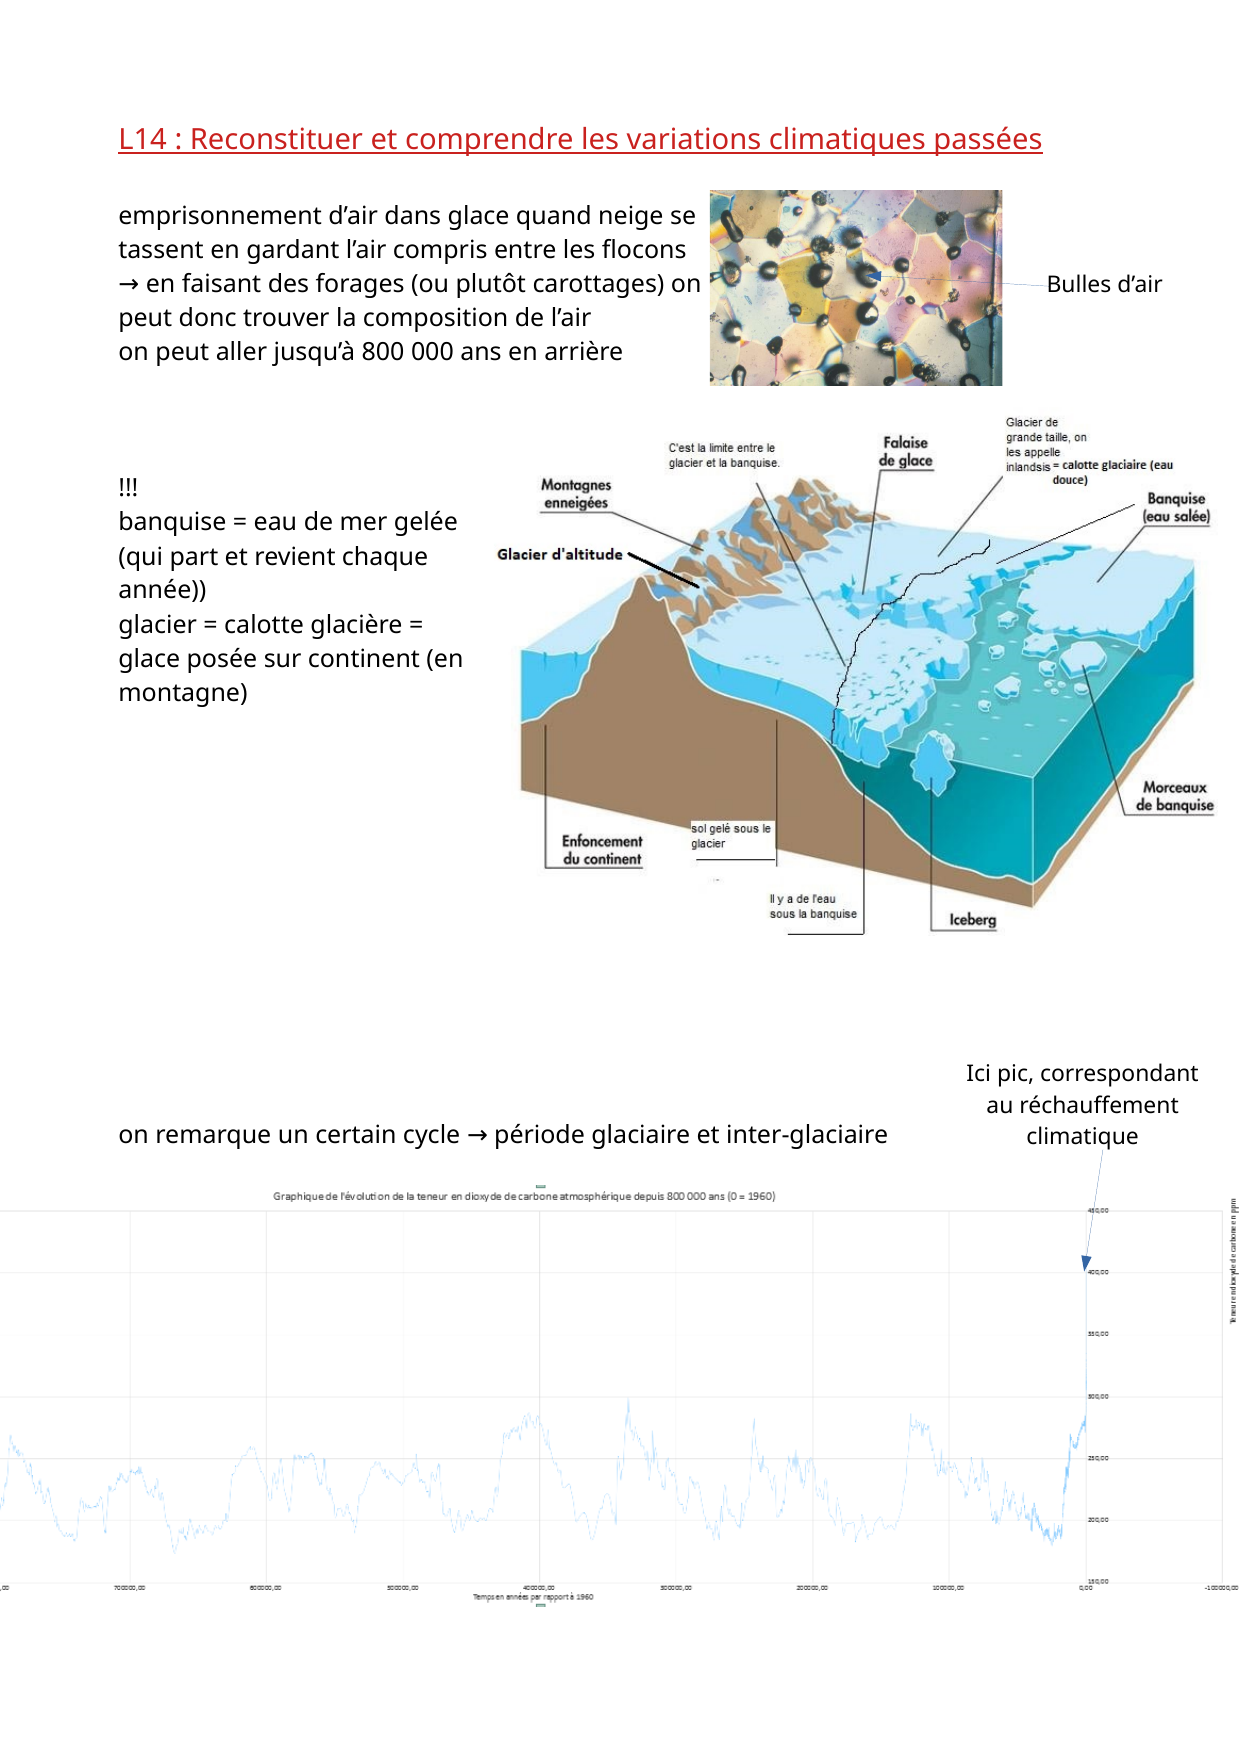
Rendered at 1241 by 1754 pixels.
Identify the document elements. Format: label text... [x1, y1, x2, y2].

picture [490, 399, 1227, 936]
text on peut aller jusqu’à 800 000 ans en arrière [118, 334, 709, 368]
text [1003, 197, 1122, 266]
text L14 : Reconstituer et comprendre les variations climatiques passées [118, 118, 1122, 158]
text banquise = eau de mer gelée (qui part et revient chaque année)) [118, 504, 490, 606]
text emprisonnement d’air dans glace quand neige se tassent en gardant l’air compris entre les flocons [118, 197, 709, 266]
text → en faisant des forages (ou plutôt carottages) on peut donc trouver la composition de l’air [118, 266, 709, 334]
text [1003, 334, 1122, 368]
text !!! [118, 470, 490, 504]
picture [0, 1185, 1241, 1607]
text glacier = calotte glacière = glace posée sur continent (en montagne) [118, 606, 490, 708]
text on remarque un certain cycle → période glaciaire et inter-glaciaire [118, 1117, 1122, 1151]
picture [709, 190, 1003, 386]
text → en faisant des forages (ou plutôt carottages) on peut donc trouver la composition de l’air [1003, 266, 1122, 334]
